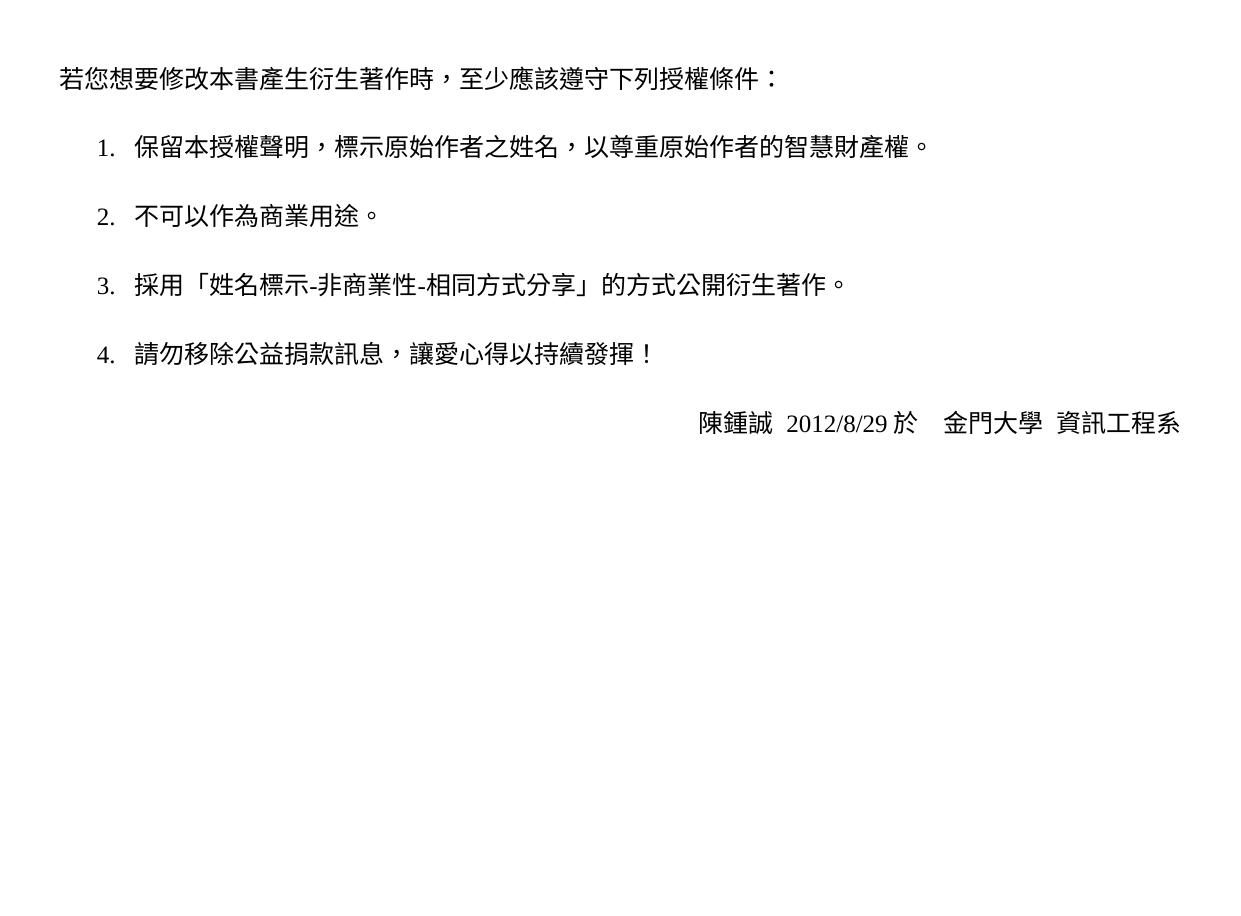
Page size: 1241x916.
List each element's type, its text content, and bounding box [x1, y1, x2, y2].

list 採用「姓名標示-非商業性-相同方式分享」的方式公開衍生著作。 [97, 266, 1181, 302]
list 保留本授權聲明，標示原始作者之姓名，以尊重原始作者的智慧財產權。 [97, 128, 1181, 164]
list 不可以作為商業用途。 [97, 197, 1181, 233]
text 若您想要修改本書產生衍生著作時，至少應該遵守下列授權條件： [59, 59, 1181, 95]
text 陳鍾誠 2012/8/29 於 金門大學 資訊工程系 [59, 403, 1181, 439]
list 請勿移除公益捐款訊息，讓愛心得以持續發揮！ [97, 334, 1181, 371]
